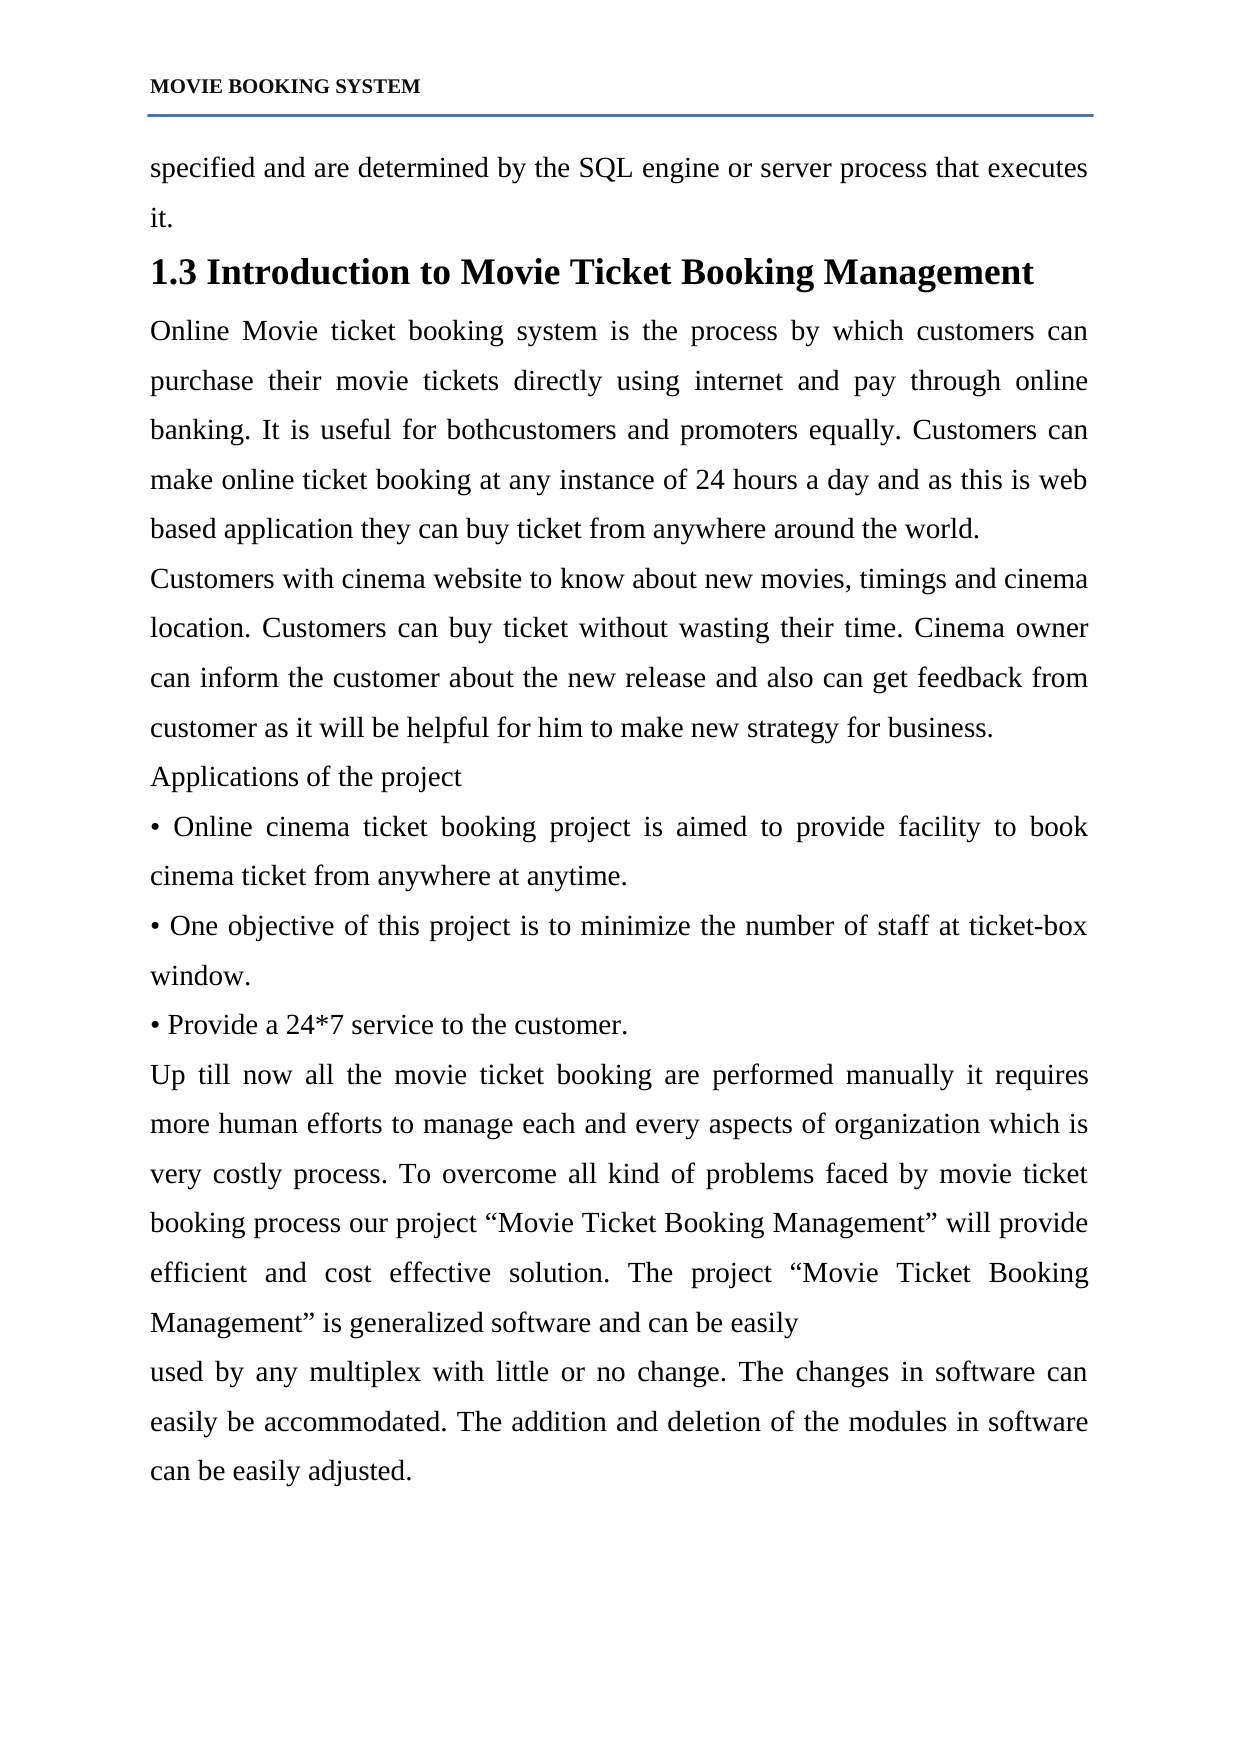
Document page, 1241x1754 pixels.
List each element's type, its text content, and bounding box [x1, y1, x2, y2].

text Up till now all the movie ticket booking are performed manually it requires more human efforts to manage each and every aspects of organization which is very costly process. To overcome all kind of problems faced by movie ticket booking process our project “Movie Ticket Booking Management” will provide efficient and cost effective solution. The project “Movie Ticket Booking Management” is generalized software and can be easily [150, 1057, 1089, 1338]
text • One objective of this project is to minimize the number of staff at ticket-box window. [150, 908, 1089, 991]
text • Online cinema ticket booking project is aimed to provide facility to book cinema ticket from anywhere at anytime. [150, 809, 1089, 892]
text Applications of the project [150, 759, 1089, 793]
text Online Movie ticket booking system is the process by which customers can purchase their movie tickets directly using internet and pay through online banking. It is useful for bothcustomers and promoters equally. Customers can make online ticket booking at any instance of 24 hours a day and as this is web based application they can buy ticket from anywhere around the world. [150, 313, 1089, 545]
text 1.3 Introduction to Movie Ticket Booking Management [150, 249, 1089, 292]
text specified and are determined by the SQL engine or server process that executes it. [150, 150, 1089, 233]
text Customers with cinema website to know about new movies, timings and cinema location. Customers can buy ticket without wasting their time. Cinema owner can inform the customer about the new release and also can get feedback from customer as it will be helpful for him to make new strategy for business. [150, 561, 1089, 743]
text • Provide a 24*7 service to the customer. [150, 1007, 1089, 1041]
text used by any multiplex with little or no change. The changes in software can easily be accommodated. The addition and deletion of the modules in software can be easily adjusted. [150, 1354, 1089, 1487]
